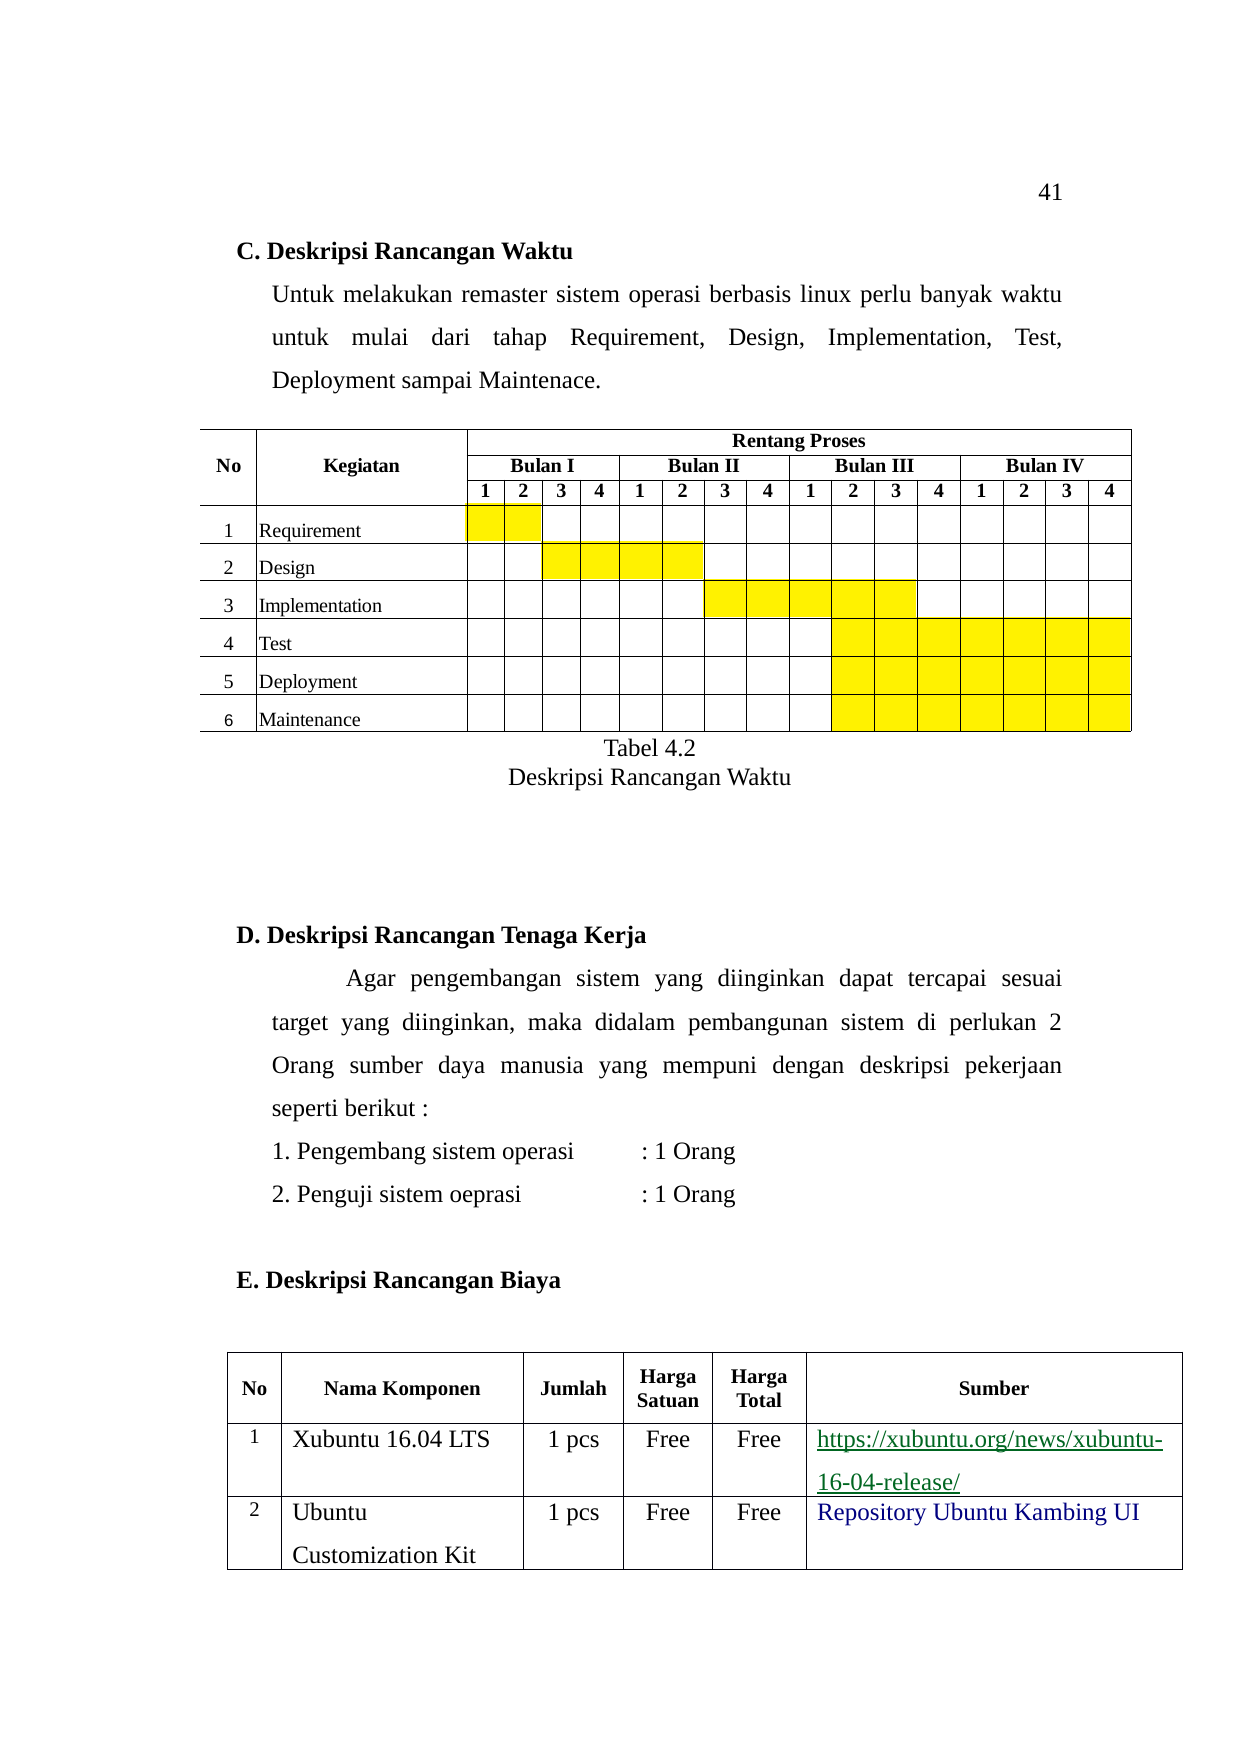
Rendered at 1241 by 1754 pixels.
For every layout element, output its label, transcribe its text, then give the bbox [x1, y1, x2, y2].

text Tabel 4.2 [236, 619, 256, 656]
text Tabel 4.2 [747, 619, 789, 656]
table_cell 1 [228, 1424, 281, 1496]
text Tabel 4.2 [1046, 481, 1063, 505]
table_cell Xubuntu 16.04 LTS [282, 1424, 523, 1496]
table_header Harga Satuan [624, 1353, 712, 1423]
text E. Deskripsi Rancangan Biaya [236, 1265, 1063, 1294]
text Tabel 4.2 [581, 619, 619, 656]
text Tabel 4.2 [620, 456, 789, 480]
text Tabel 4.2 [832, 481, 874, 505]
table_cell Free [624, 1424, 712, 1496]
text Tabel 4.2 [790, 657, 831, 694]
text Tabel 4.2 [832, 506, 874, 543]
text Tabel 4.2 [620, 695, 662, 731]
table_cell Free [713, 1497, 806, 1569]
text Tabel 4.2 [961, 544, 1003, 580]
text Tabel 4.2 [1004, 581, 1045, 617]
text Tabel 4.2 [918, 481, 960, 505]
text Tabel 4.2 [705, 544, 746, 579]
text Tabel 4.2 [468, 657, 504, 694]
table_cell Free [713, 1424, 806, 1496]
text Tabel 4.2 [468, 544, 504, 580]
table_cell 1 pcs [524, 1497, 623, 1569]
text Tabel 4.2 [543, 657, 580, 694]
text Tabel 4.2 [790, 506, 831, 543]
text Tabel 4.2 [620, 481, 662, 505]
text Tabel 4.2 [257, 657, 467, 694]
text Tabel 4.2 [468, 695, 504, 731]
text Tabel 4.2 [543, 619, 580, 656]
text Tabel 4.2 [790, 619, 831, 656]
text Tabel 4.2 [236, 544, 256, 580]
text Untuk melakukan remaster sistem operasi berbasis linux perlu banyak waktu untuk mulai dari tahap Requirement, Design, Implementation, Test, Deployment sampai Maintenace. [272, 279, 1063, 394]
text Tabel 4.2 [257, 506, 467, 543]
text Tabel 4.2 [918, 581, 960, 617]
text Tabel 4.2 [257, 544, 467, 580]
text Tabel 4.2 [790, 544, 831, 579]
text Tabel 4.2 [505, 657, 542, 694]
text Tabel 4.2 [705, 506, 746, 543]
text Tabel 4.2 [747, 506, 789, 543]
text Tabel 4.2 [961, 456, 1063, 480]
text Tabel 4.2 [468, 481, 504, 503]
text Tabel 4.2 [747, 544, 789, 579]
table_cell 1 pcs [524, 1424, 623, 1496]
text Tabel 4.2 [747, 657, 789, 694]
text Agar pengembangan sistem yang diinginkan dapat tercapai sesuai target yang diinginkan, maka didalam pembangunan sistem di perlukan 2 Orang sumber daya manusia yang mempuni dengan deskripsi pekerjaan seperti berikut : [272, 963, 1063, 1122]
table_header Harga Total [713, 1353, 806, 1423]
text Tabel 4.2 [236, 695, 256, 731]
table_cell Ubuntu Customization Kit [282, 1497, 523, 1569]
text Tabel 4.2 [663, 581, 704, 618]
table_header Sumber [807, 1353, 1182, 1423]
text Tabel 4.2 [505, 481, 542, 505]
text Tabel 4.2 [620, 506, 662, 541]
table_header Jumlah [524, 1353, 623, 1423]
text Tabel 4.2 [961, 481, 1003, 505]
text Tabel 4.2 [790, 695, 831, 731]
text Tabel 4.2 [236, 732, 1063, 762]
text Tabel 4.2 [257, 430, 467, 505]
text Tabel 4.2 [663, 619, 704, 656]
text Tabel 4.2 [505, 695, 542, 731]
table_cell Repository Ubuntu Kambing UI [807, 1497, 1182, 1569]
text Tabel 4.2 [705, 657, 746, 694]
text Tabel 4.2 [790, 456, 960, 480]
text Tabel 4.2 [875, 544, 917, 580]
table_header No [228, 1353, 281, 1423]
text Tabel 4.2 [918, 544, 960, 580]
text Tabel 4.2 [1004, 506, 1045, 543]
text Tabel 4.2 [581, 506, 619, 541]
text C. Deskripsi Rancangan Waktu [236, 236, 1063, 265]
text Tabel 4.2 [1046, 506, 1063, 543]
text Tabel 4.2 [663, 657, 704, 694]
text Tabel 4.2 [543, 506, 580, 541]
text Tabel 4.2 [1004, 544, 1045, 580]
text Tabel 4.2 [961, 506, 1003, 543]
text Tabel 4.2 [875, 481, 917, 505]
text Tabel 4.2 [543, 481, 580, 505]
text Tabel 4.2 [505, 581, 542, 618]
text Tabel 4.2 [236, 581, 256, 618]
text Tabel 4.2 [1046, 544, 1063, 580]
text Tabel 4.2 [543, 581, 580, 618]
text Tabel 4.2 [581, 657, 619, 694]
text 1. Pengembang sistem operasi : 1 Orang [272, 1136, 1063, 1165]
text Tabel 4.2 [581, 695, 619, 731]
table_header Nama Komponen [282, 1353, 523, 1423]
table_cell https://xubuntu.org/news/xubuntu-16-04-release/ [807, 1424, 1182, 1496]
text Tabel 4.2 [257, 695, 467, 731]
text Tabel 4.2 [620, 619, 662, 656]
table_cell Free [624, 1497, 712, 1569]
text Tabel 4.2 [257, 581, 467, 618]
text Deskripsi Rancangan Waktu [236, 762, 1063, 791]
table_cell 2 [228, 1497, 281, 1569]
text Tabel 4.2 [468, 456, 619, 480]
text Tabel 4.2 [236, 657, 256, 694]
text Tabel 4.2 [1004, 481, 1045, 505]
text Tabel 4.2 [505, 544, 542, 580]
text Tabel 4.2 [581, 581, 619, 618]
text 2. Penguji sistem oeprasi : 1 Orang [272, 1179, 1063, 1208]
text Tabel 4.2 [468, 430, 1063, 455]
text Tabel 4.2 [236, 506, 256, 543]
text Tabel 4.2 [543, 695, 580, 731]
text Tabel 4.2 [663, 695, 704, 731]
text Tabel 4.2 [705, 619, 746, 656]
text Tabel 4.2 [581, 481, 619, 505]
text Tabel 4.2 [257, 619, 467, 656]
text Tabel 4.2 [505, 619, 542, 656]
text Tabel 4.2 [961, 581, 1003, 617]
text Tabel 4.2 [468, 619, 504, 656]
text Tabel 4.2 [790, 481, 831, 505]
text D. Deskripsi Rancangan Tenaga Kerja [236, 920, 1063, 949]
text Tabel 4.2 [620, 581, 662, 618]
text Tabel 4.2 [236, 430, 256, 505]
text Tabel 4.2 [747, 695, 789, 731]
text Tabel 4.2 [832, 544, 874, 579]
text Tabel 4.2 [663, 506, 704, 543]
text Tabel 4.2 [468, 581, 504, 618]
text Tabel 4.2 [918, 506, 960, 543]
text Tabel 4.2 [620, 657, 662, 694]
text Tabel 4.2 [747, 481, 789, 505]
text Tabel 4.2 [663, 481, 704, 505]
text Tabel 4.2 [1046, 581, 1063, 617]
text Tabel 4.2 [705, 695, 746, 731]
text Tabel 4.2 [875, 506, 917, 543]
text Tabel 4.2 [236, 409, 1063, 429]
text Tabel 4.2 [705, 481, 746, 505]
